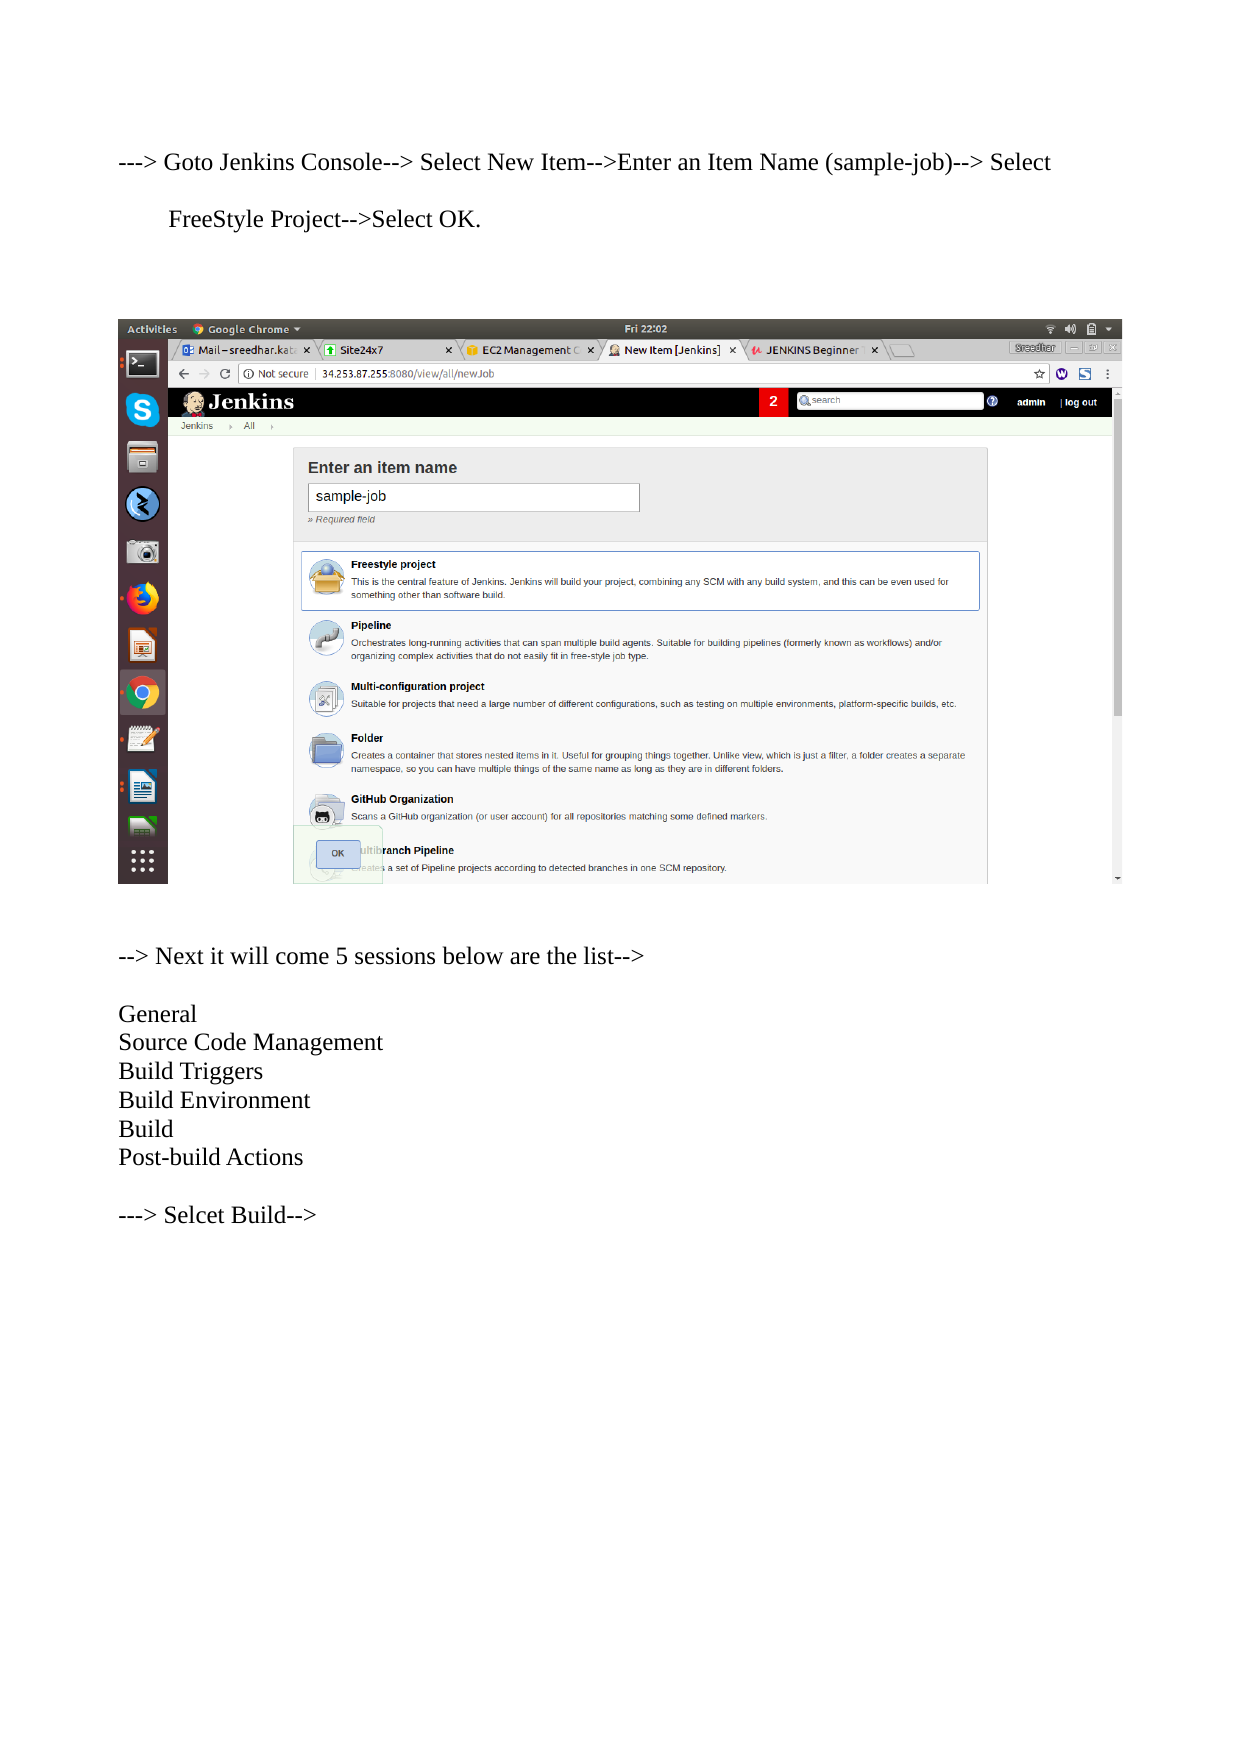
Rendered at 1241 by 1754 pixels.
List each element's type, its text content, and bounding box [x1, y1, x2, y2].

text ---> Goto Jenkins Console--> Select New Item-->Enter an Item Name (sample-job)--> Select [118, 147, 1122, 176]
text General [118, 999, 1122, 1027]
text --> Next it will come 5 sessions below are the list--> [118, 941, 1122, 970]
text Build [118, 1114, 1122, 1142]
text Build Environment [118, 1085, 1122, 1114]
text Post-build Actions [118, 1142, 1122, 1171]
text FreeStyle Project-->Select OK. [118, 204, 1122, 262]
picture [118, 319, 1123, 884]
text Build Triggers [118, 1056, 1122, 1085]
text ---> Selcet Build--> [118, 1200, 1122, 1229]
text Source Code Management [118, 1027, 1122, 1056]
